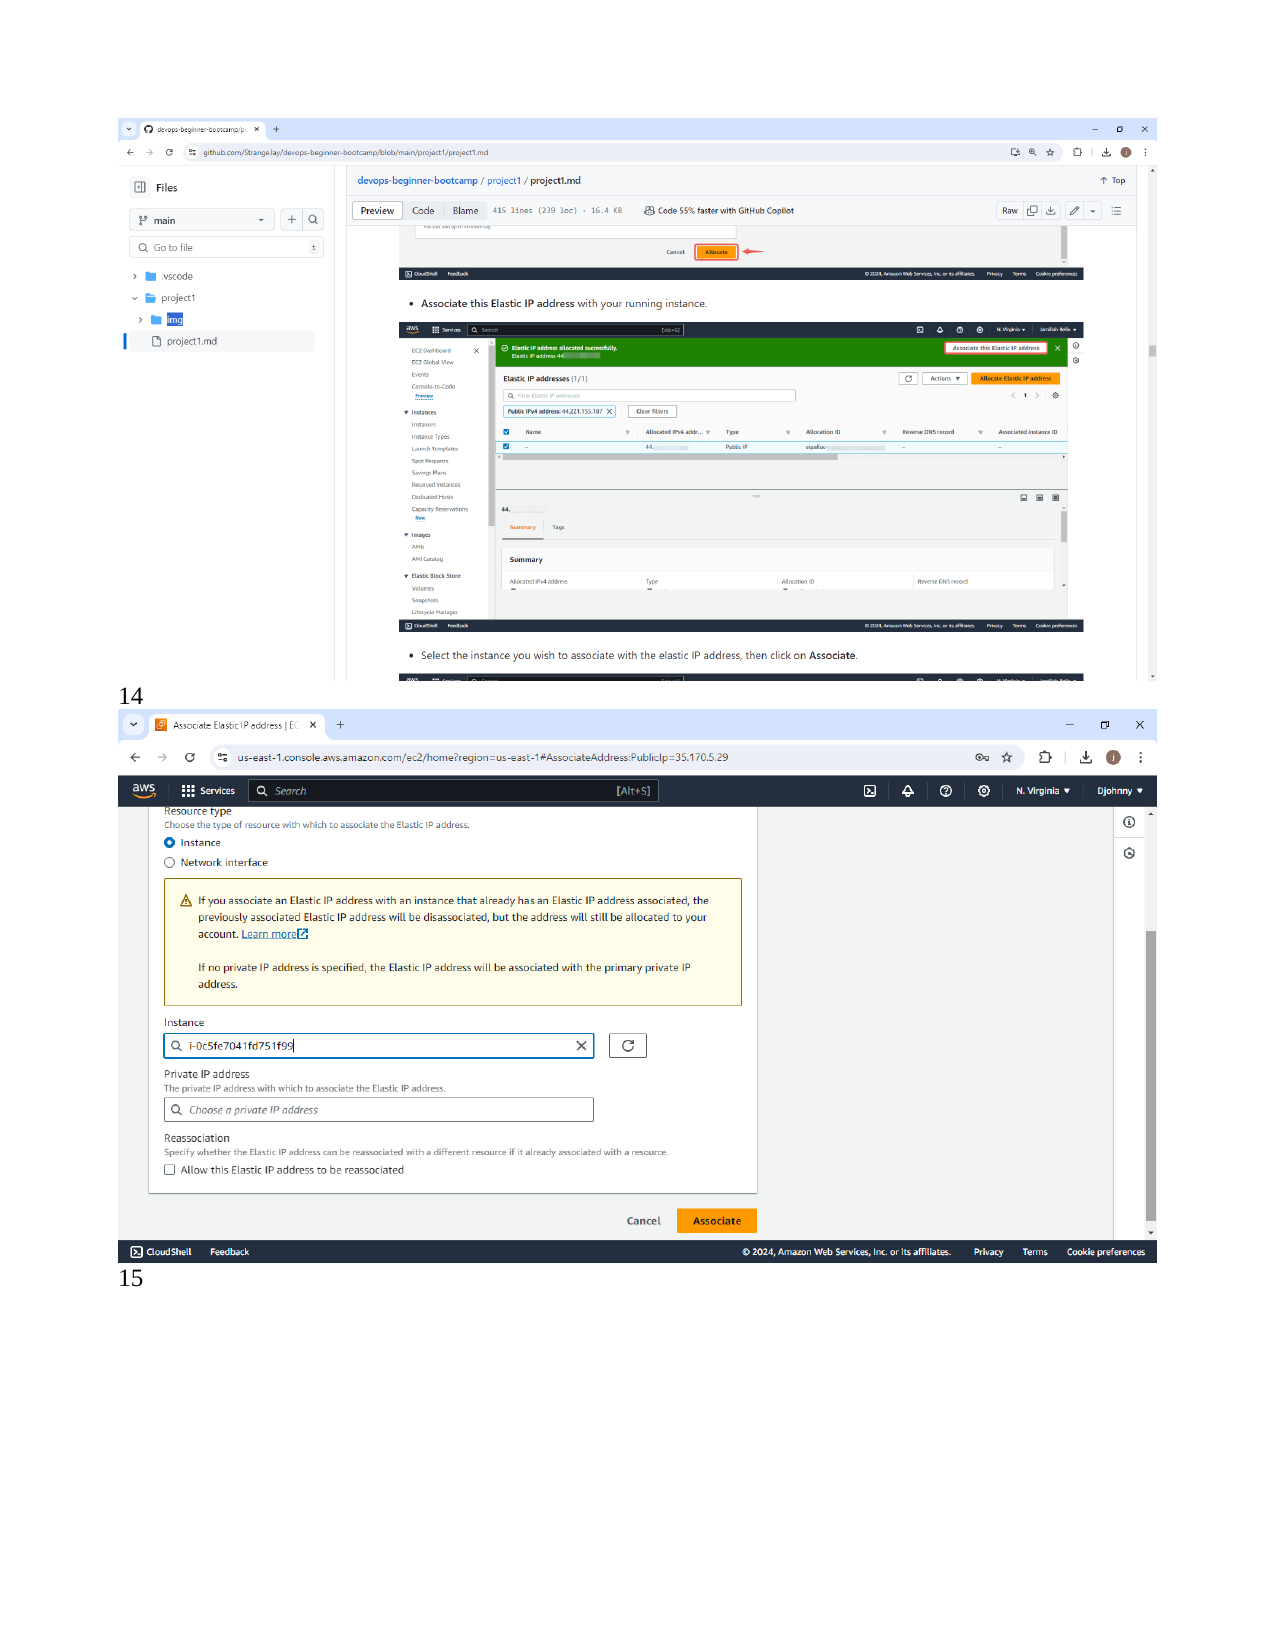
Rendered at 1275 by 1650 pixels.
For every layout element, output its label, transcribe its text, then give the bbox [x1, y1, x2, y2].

text 14 [118, 681, 1157, 709]
text 15 [118, 1263, 1157, 1292]
picture [118, 118, 1157, 681]
picture [118, 709, 1157, 1263]
